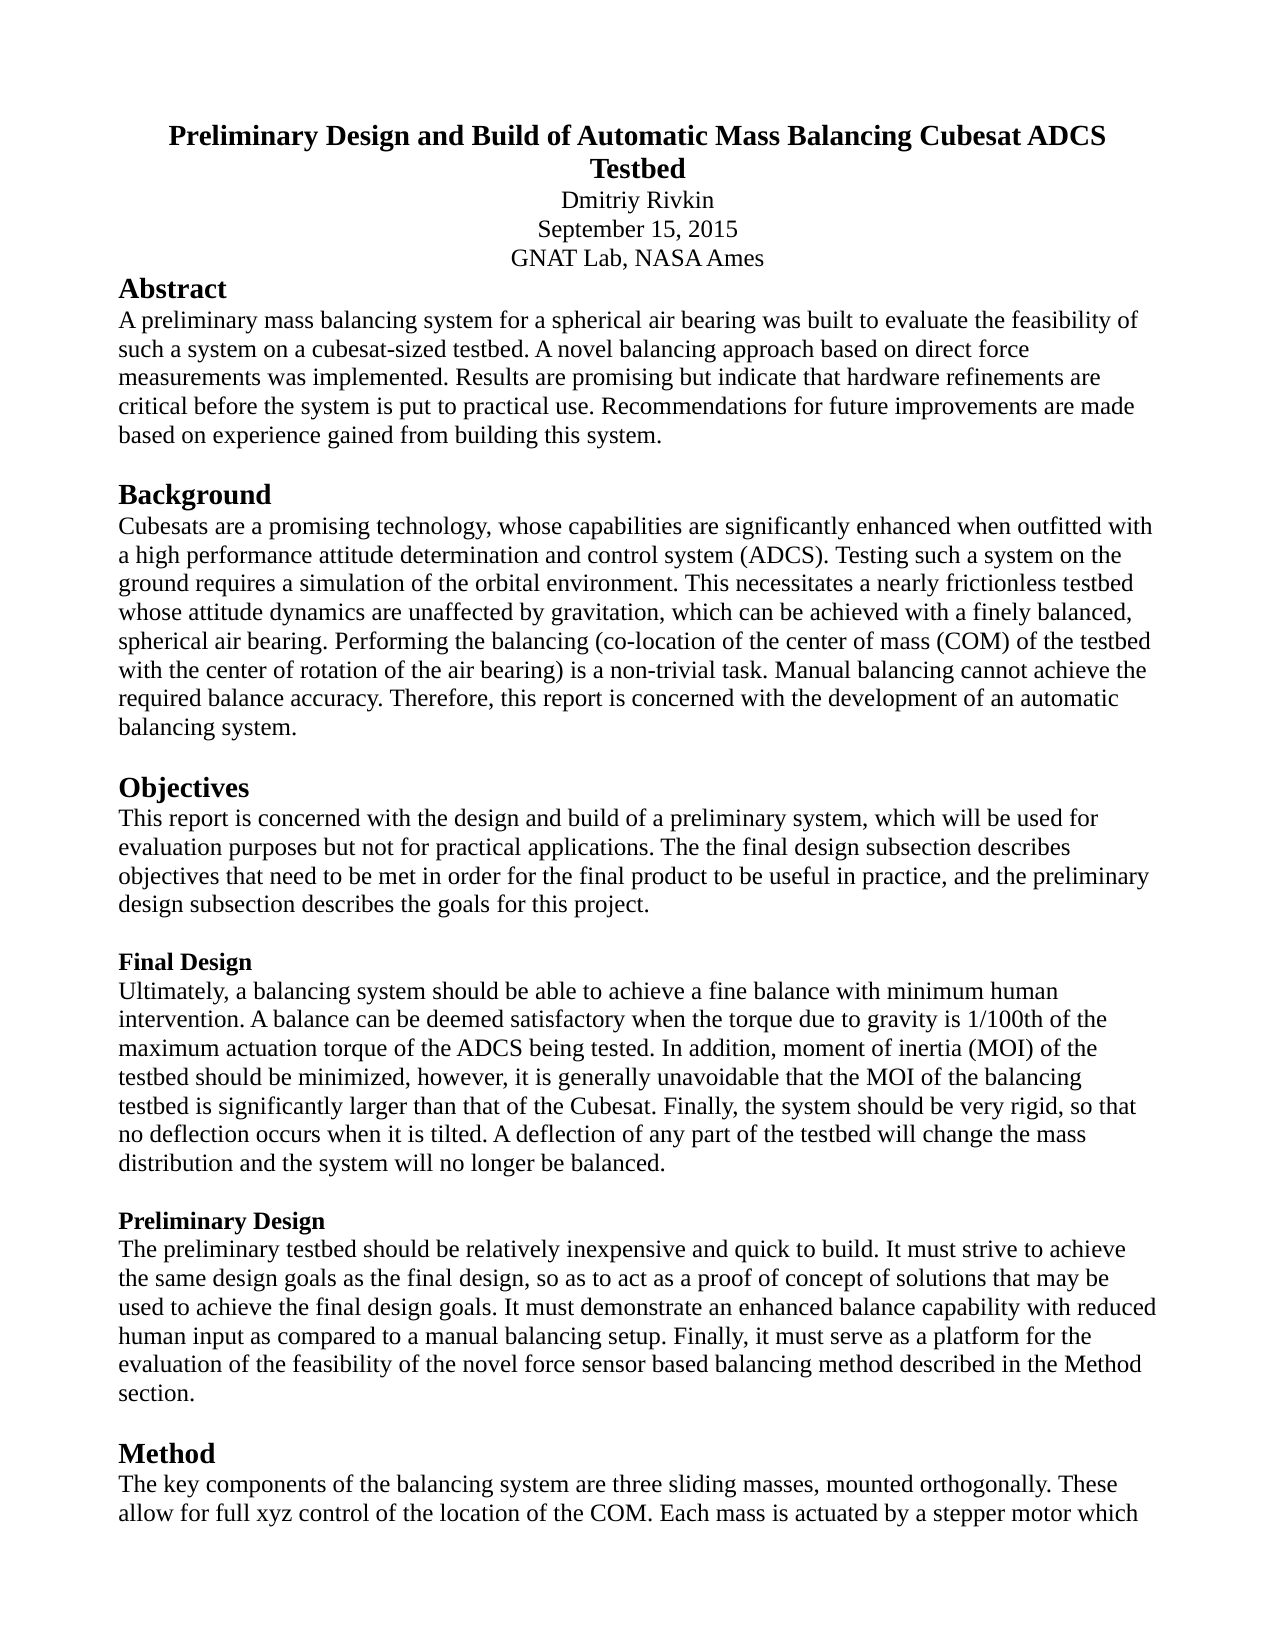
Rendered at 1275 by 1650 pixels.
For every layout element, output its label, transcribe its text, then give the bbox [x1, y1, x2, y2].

text The preliminary testbed should be relatively inexpensive and quick to build. It must strive to achieve the same design goals as the final design, so as to act as a proof of concept of solutions that may be used to achieve the final design goals. It must demonstrate an enhanced balance capability with reduced human input as compared to a manual balancing setup. Finally, it must serve as a platform for the evaluation of the feasibility of the novel force sensor based balancing method described in the Method section. [118, 1234, 1157, 1407]
text This report is concerned with the design and build of a preliminary system, which will be used for evaluation purposes but not for practical applications. The the final design subsection describes objectives that need to be met in order for the final product to be useful in practice, and the preliminary design subsection describes the goals for this project. [118, 803, 1157, 918]
text Final Design [118, 947, 1157, 976]
text The key components of the balancing system are three sliding masses, mounted orthogonally. These allow for full xyz control of the location of the COM. Each mass is actuated by a stepper motor which [118, 1469, 1157, 1527]
text Ultimately, a balancing system should be able to achieve a fine balance with minimum human intervention. A balance can be deemed satisfactory when the torque due to gravity is 1/100th of the maximum actuation torque of the ADCS being tested. In addition, moment of inertia (MOI) of the testbed should be minimized, however, it is generally unavoidable that the MOI of the balancing testbed is significantly larger than that of the Cubesat. Finally, the system should be very rigid, so that no deflection occurs when it is tilted. A deflection of any part of the testbed will change the mass distribution and the system will no longer be balanced. [118, 976, 1157, 1177]
text Cubesats are a promising technology, whose capabilities are significantly enhanced when outfitted with a high performance attitude determination and control system (ADCS). Testing such a system on the ground requires a simulation of the orbital environment. This necessitates a nearly frictionless testbed whose attitude dynamics are unaffected by gravitation, which can be achieved with a finely balanced, spherical air bearing. Performing the balancing (co-location of the center of mass (COM) of the testbed with the center of rotation of the air bearing) is a non-trivial task. Manual balancing cannot achieve the required balance accuracy. Therefore, this report is concerned with the development of an automatic balancing system. [118, 511, 1157, 741]
text Dmitriy Rivkin [118, 185, 1157, 214]
text Objectives [118, 770, 1157, 803]
text A preliminary mass balancing system for a spherical air bearing was built to evaluate the feasibility of such a system on a cubesat-sized testbed. A novel balancing approach based on direct force measurements was implemented. Results are promising but indicate that hardware refinements are critical before the system is put to practical use. Recommendations for future improvements are made based on experience gained from building this system. [118, 305, 1157, 449]
text Background [118, 477, 1157, 511]
text Method [118, 1436, 1157, 1469]
text Abstract [118, 271, 1157, 305]
text Preliminary Design [118, 1206, 1157, 1234]
text Preliminary Design and Build of Automatic Mass Balancing Cubesat ADCS Testbed [118, 118, 1157, 185]
text September 15, 2015 [118, 214, 1157, 243]
text GNAT Lab, NASA Ames [118, 243, 1157, 271]
